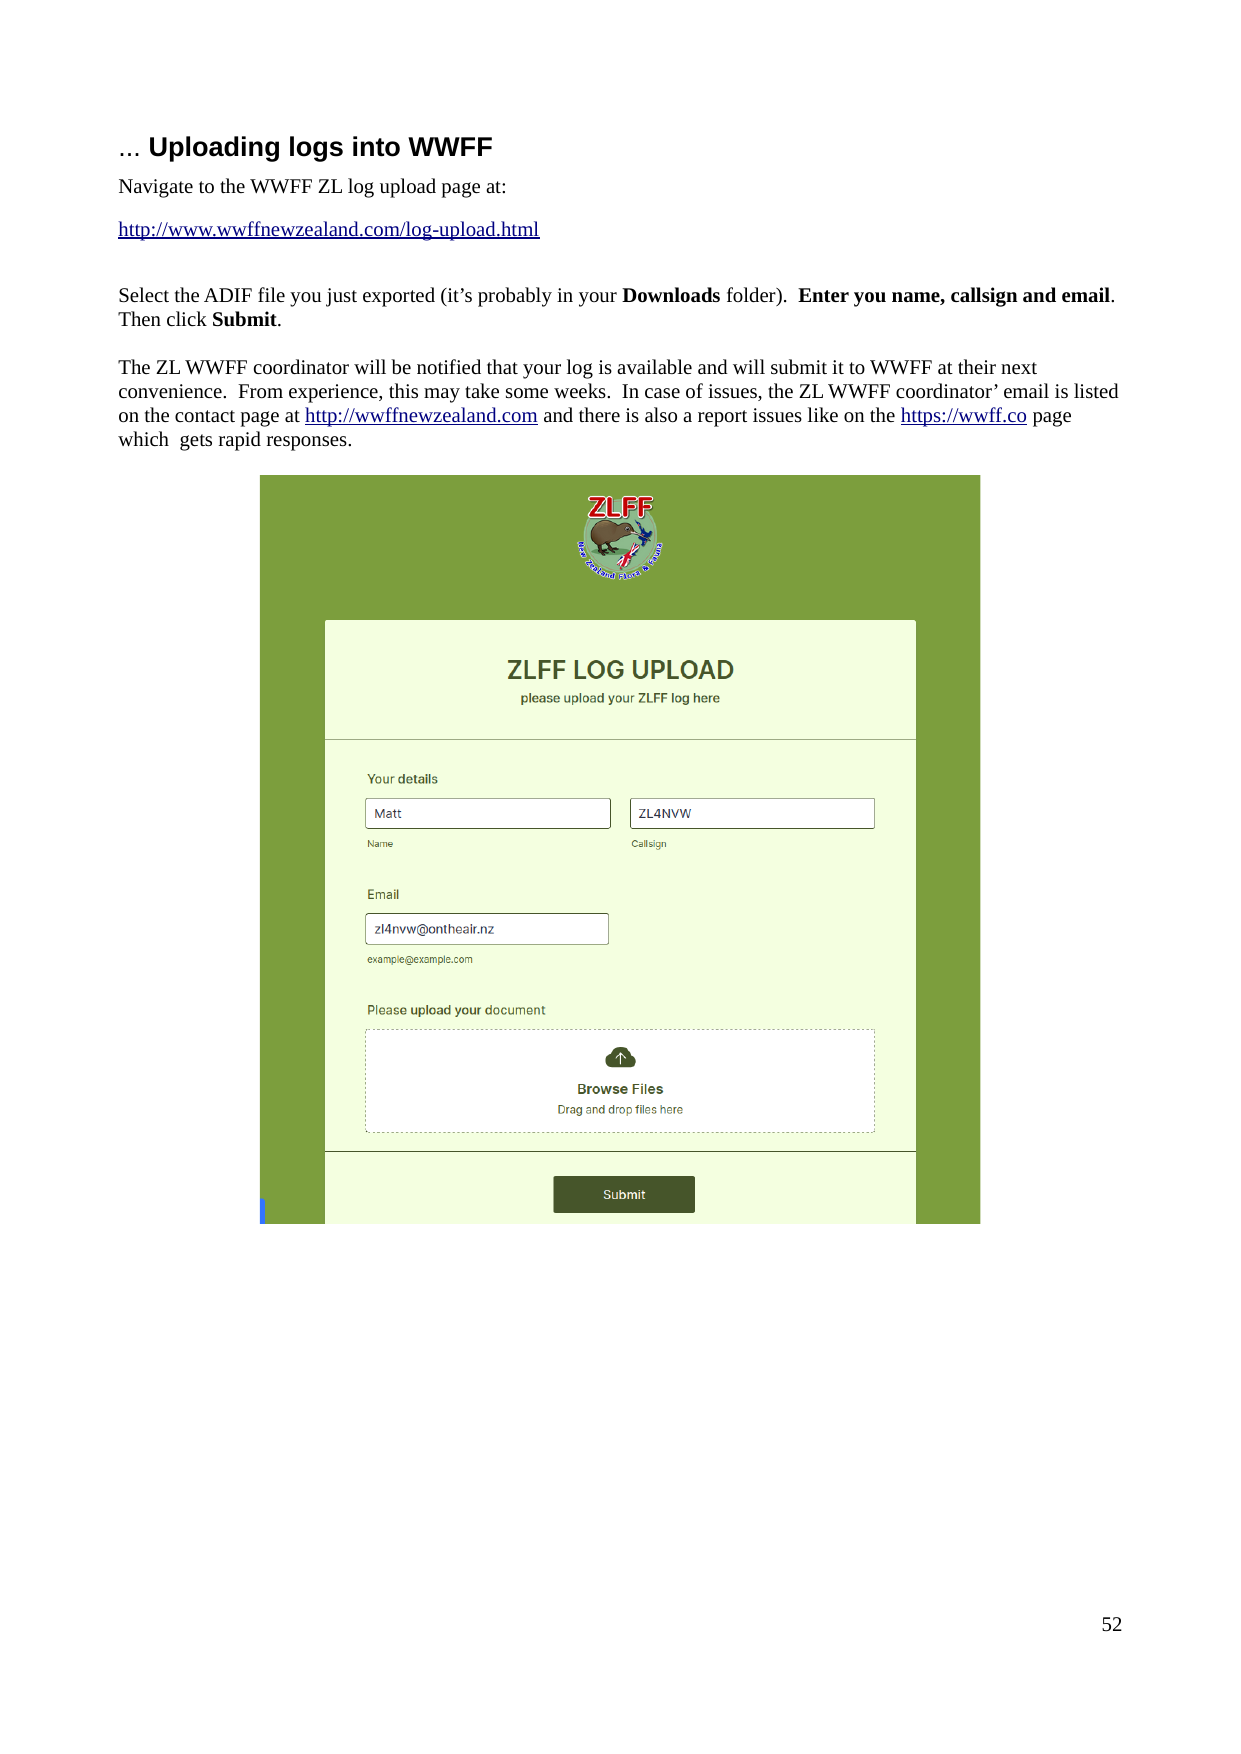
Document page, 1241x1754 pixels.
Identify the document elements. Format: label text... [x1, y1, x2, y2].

text Navigate to the WWFF ZL log upload page at: [118, 174, 1122, 198]
picture [259, 475, 981, 1224]
subtitle ... Uploading logs into WWFF [118, 131, 1122, 162]
text Select the ADIF file you just exported (it’s probably in your Downloads folder). Enter you name, callsign and email. Then click Submit. [118, 283, 1122, 331]
text The ZL WWFF coordinator will be notified that your log is available and will submit it to WWFF at their next convenience. From experience, this may take some weeks. In case of issues, the ZL WWFF coordinator’ email is listed on the contact page at http://wwffnewzealand.com and there is also a report issues like on the https://wwff.co page which gets rapid responses. [118, 355, 1122, 451]
text http://www.wwffnewzealand.com/log-upload.html [118, 217, 1122, 241]
